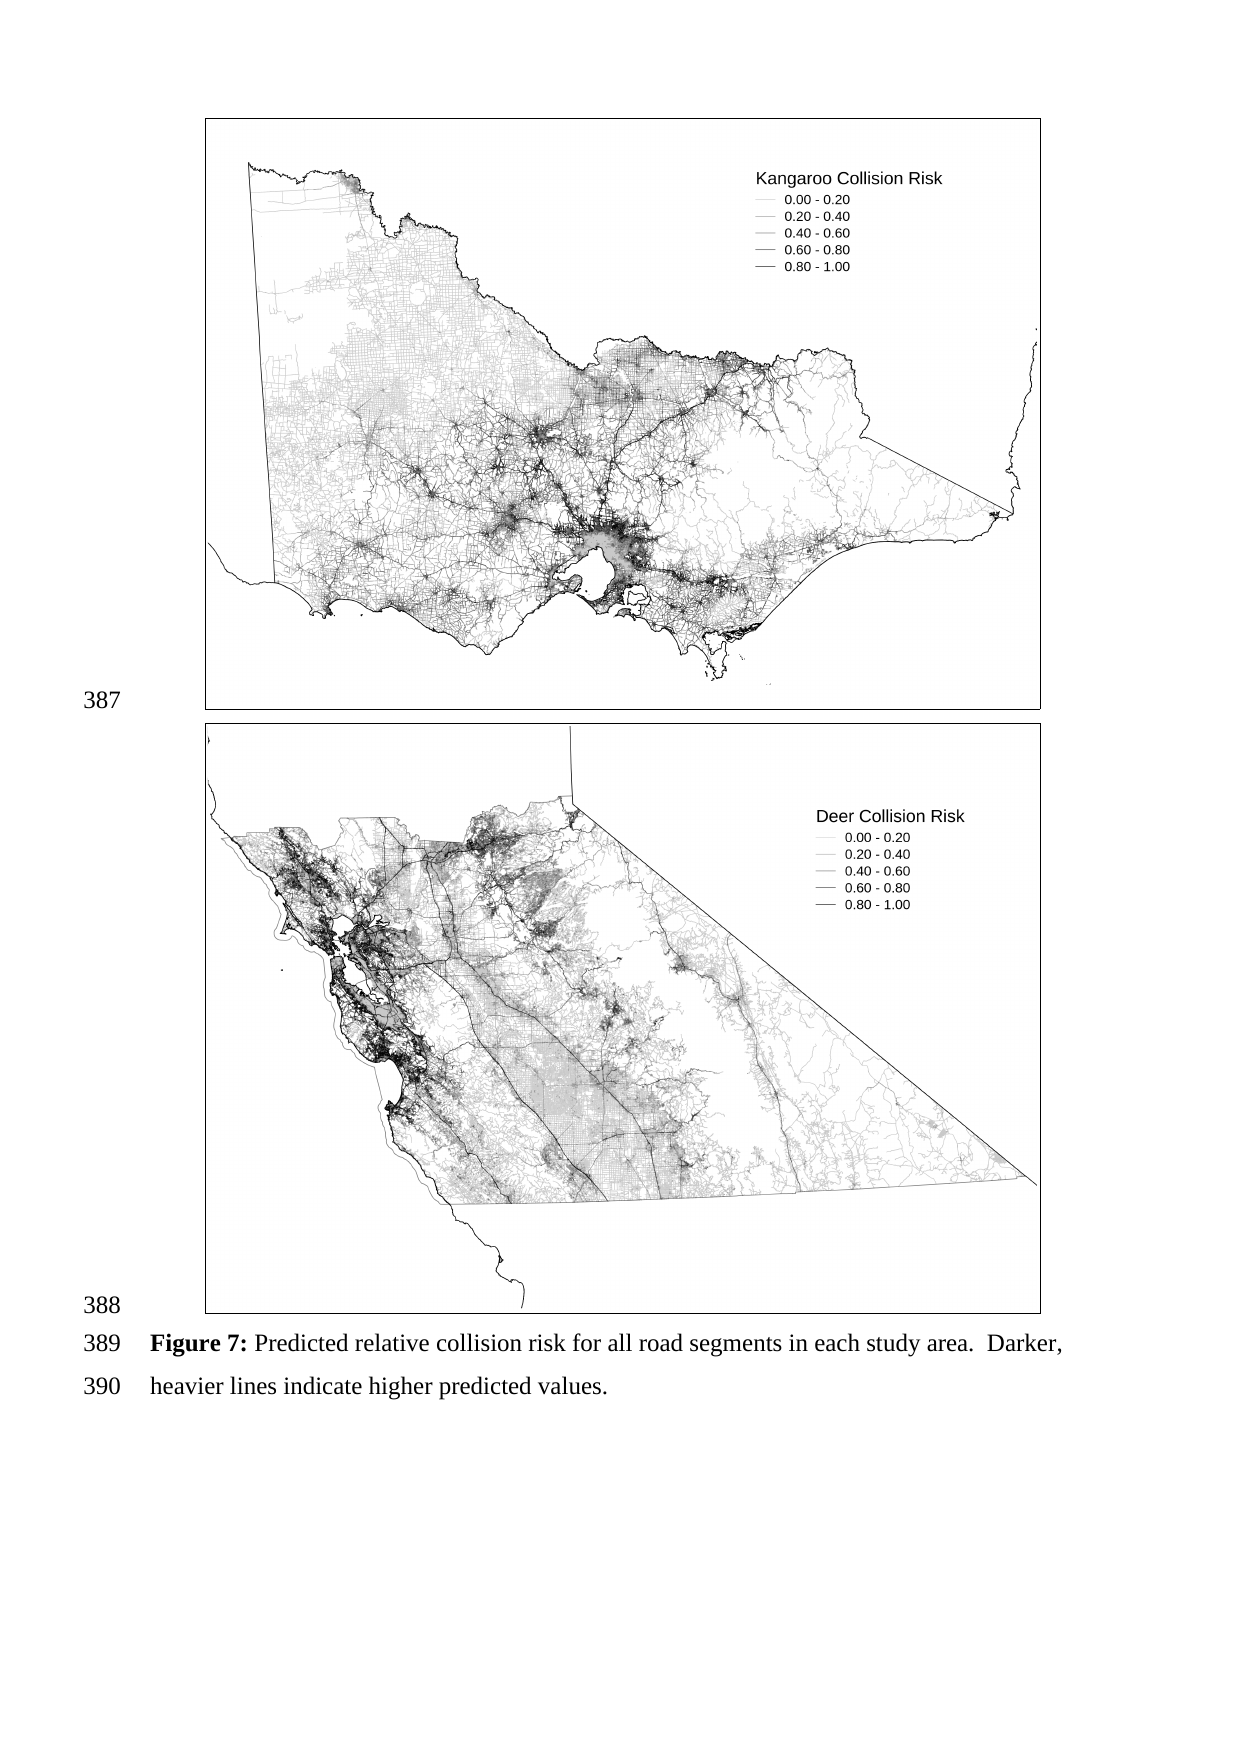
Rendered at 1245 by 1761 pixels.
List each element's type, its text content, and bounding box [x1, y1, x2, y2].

picture [207, 121, 1037, 706]
text Figure 7: Predicted relative collision risk for all road segments in each study area. Darker, heavier lines indicate higher predicted values. [150, 1328, 1095, 1400]
picture [207, 726, 1037, 1311]
